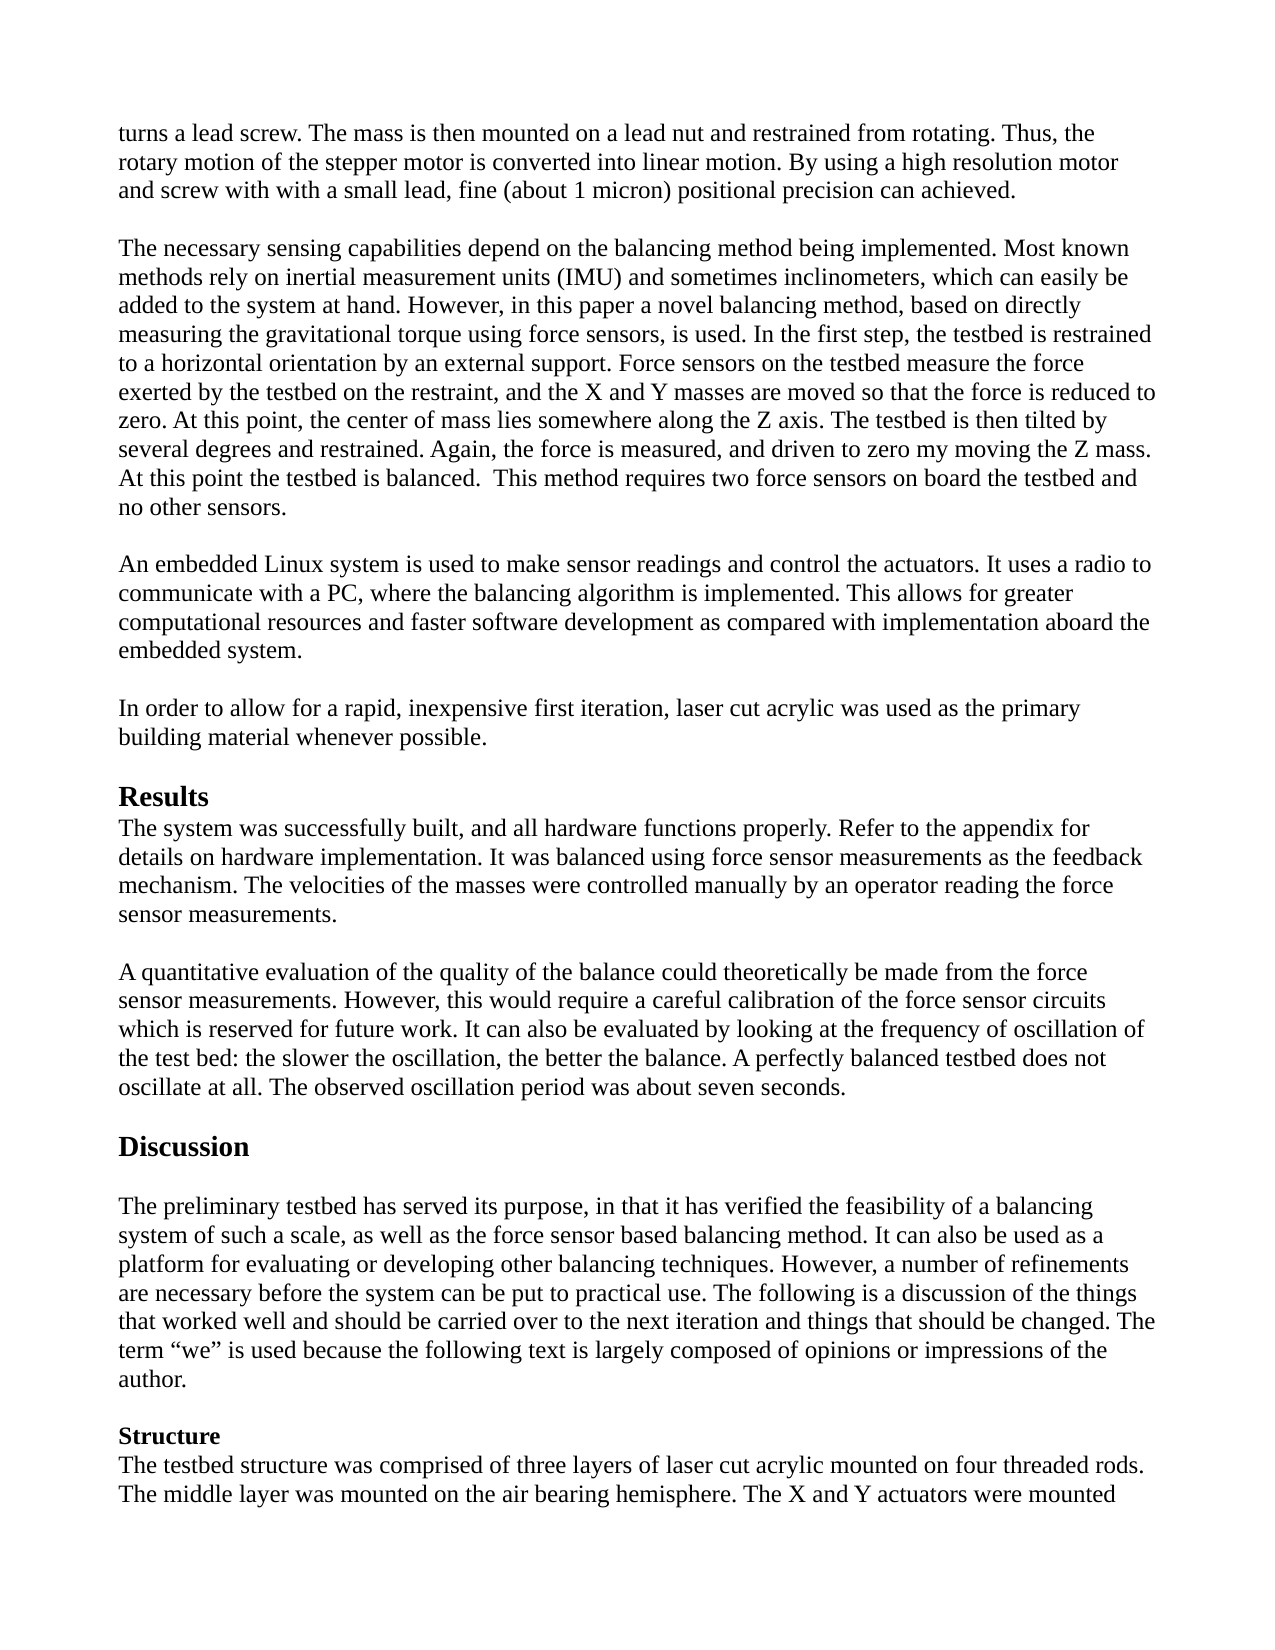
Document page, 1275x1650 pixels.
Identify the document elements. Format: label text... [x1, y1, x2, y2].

text An embedded Linux system is used to make sensor readings and control the actuators. It uses a radio to communicate with a PC, where the balancing algorithm is implemented. This allows for greater computational resources and faster software development as compared with implementation aboard the embedded system. [118, 549, 1157, 664]
text The system was successfully built, and all hardware functions properly. Refer to the appendix for details on hardware implementation. It was balanced using force sensor measurements as the feedback mechanism. The velocities of the masses were controlled manually by an operator reading the force sensor measurements. [118, 813, 1157, 928]
text A quantitative evaluation of the quality of the balance could theoretically be made from the force sensor measurements. However, this would require a careful calibration of the force sensor circuits which is reserved for future work. It can also be evaluated by looking at the frequency of oscillation of the test bed: the slower the oscillation, the better the balance. A perfectly balanced testbed does not oscillate at all. The observed oscillation period was about seven seconds. [118, 957, 1157, 1100]
text The testbed structure was comprised of three layers of laser cut acrylic mounted on four threaded rods. The middle layer was mounted on the air bearing hemisphere. The X and Y actuators were mounted [118, 1450, 1157, 1508]
text In order to allow for a rapid, inexpensive first iteration, laser cut acrylic was used as the primary building material whenever possible. [118, 693, 1157, 751]
text Discussion [118, 1129, 1157, 1163]
text The necessary sensing capabilities depend on the balancing method being implemented. Most known methods rely on inertial measurement units (IMU) and sometimes inclinometers, which can easily be added to the system at hand. However, in this paper a novel balancing method, based on directly measuring the gravitational torque using force sensors, is used. In the first step, the testbed is restrained to a horizontal orientation by an external support. Force sensors on the testbed measure the force exerted by the testbed on the restraint, and the X and Y masses are moved so that the force is reduced to zero. At this point, the center of mass lies somewhere along the Z axis. The testbed is then tilted by several degrees and restrained. Again, the force is measured, and driven to zero my moving the Z mass. At this point the testbed is balanced. This method requires two force sensors on board the testbed and no other sensors. [118, 233, 1157, 521]
text Structure [118, 1421, 1157, 1450]
text turns a lead screw. The mass is then mounted on a lead nut and restrained from rotating. Thus, the rotary motion of the stepper motor is converted into linear motion. By using a high resolution motor and screw with with a small lead, fine (about 1 micron) positional precision can achieved. [118, 118, 1157, 204]
text Results [118, 779, 1157, 813]
text The preliminary testbed has served its purpose, in that it has verified the feasibility of a balancing system of such a scale, as well as the force sensor based balancing method. It can also be used as a platform for evaluating or developing other balancing techniques. However, a number of refinements are necessary before the system can be put to practical use. The following is a discussion of the things that worked well and should be carried over to the next iteration and things that should be changed. The term “we” is used because the following text is largely composed of opinions or impressions of the author. [118, 1191, 1157, 1393]
